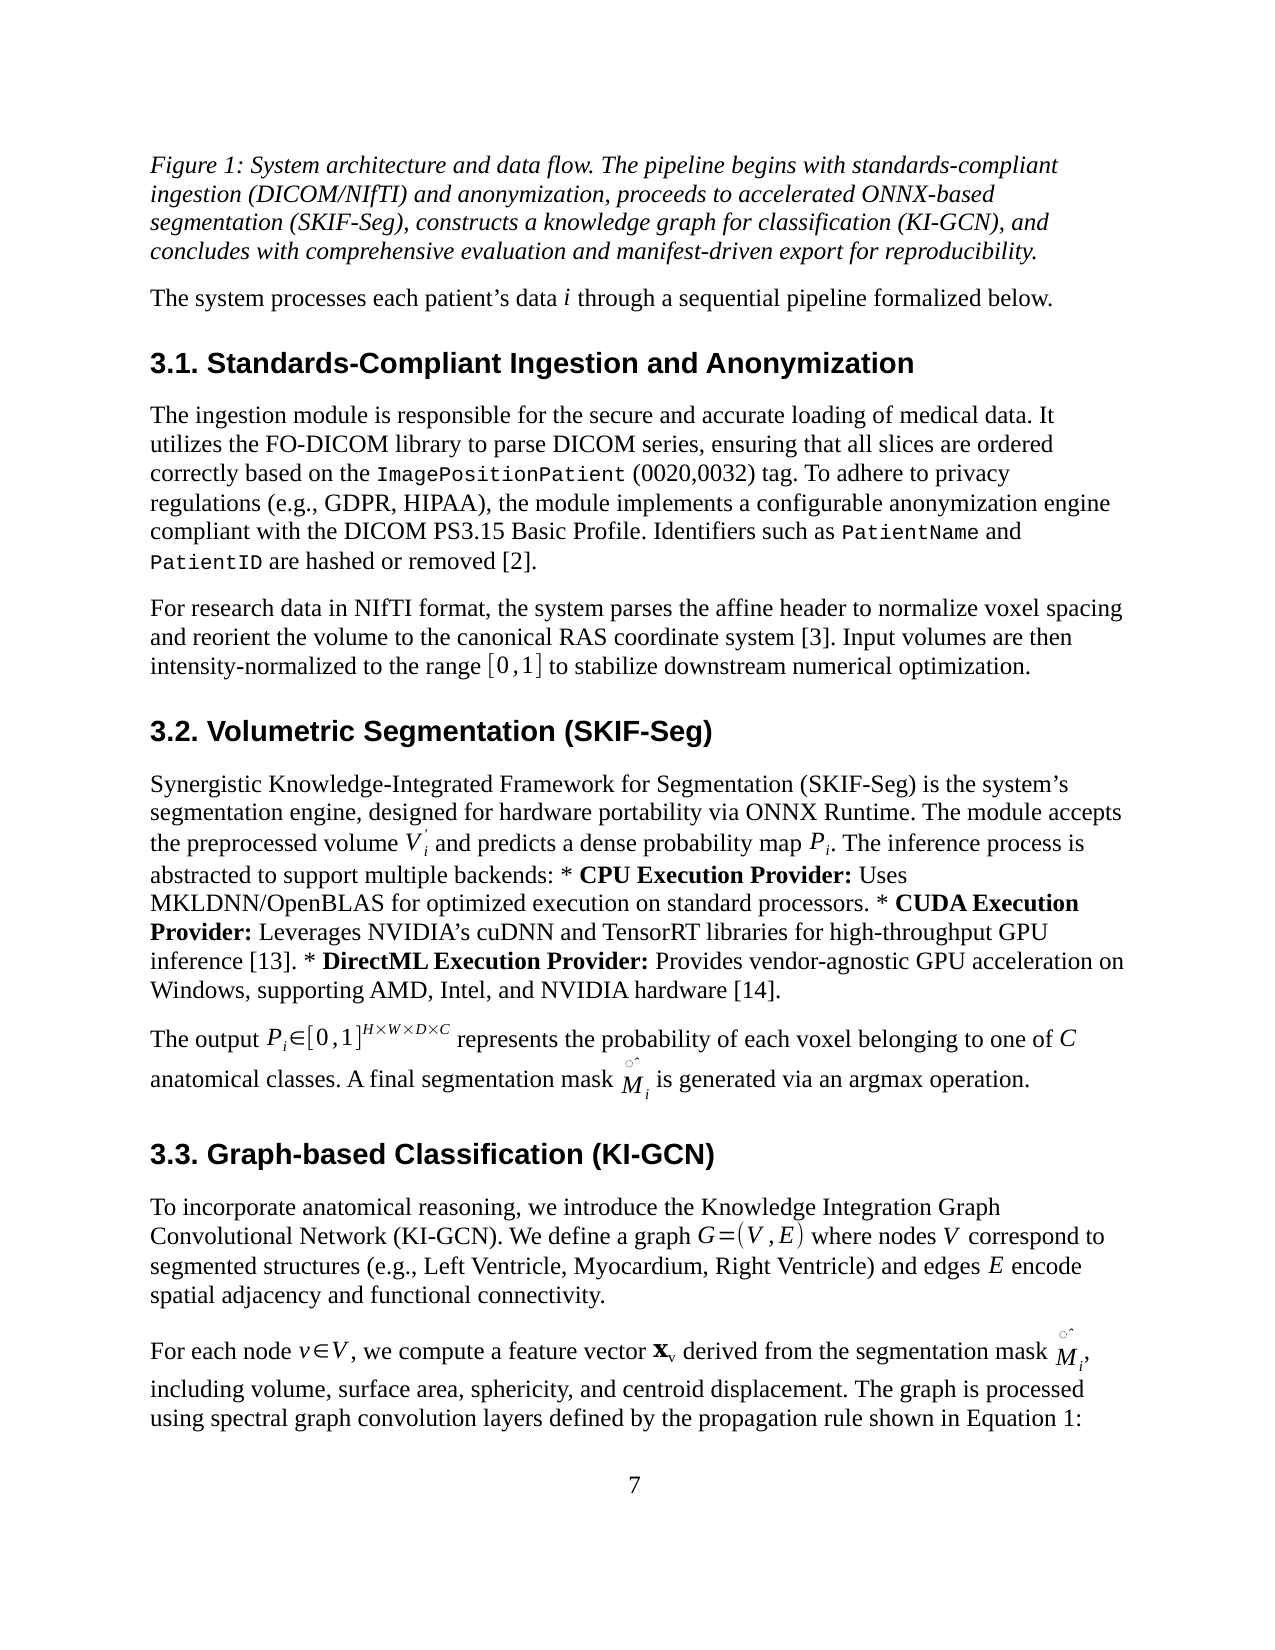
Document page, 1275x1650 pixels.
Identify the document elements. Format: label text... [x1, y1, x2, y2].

text The system processes each patient’s data through a sequential pipeline formalized below. [150, 283, 1125, 312]
text The ingestion module is responsible for the secure and accurate loading of medical data. It utilizes the FO-DICOM library to parse DICOM series, ensuring that all slices are ordered correctly based on the ImagePositionPatient (0020,0032) tag. To adhere to privacy regulations (e.g., GDPR, HIPAA), the module implements a configurable anonymization engine compliant with the DICOM PS3.15 Basic Profile. Identifiers such as PatientName and PatientID are hashed or removed [2]. [150, 401, 1125, 576]
subtitle 3.2. Volumetric Segmentation (SKIF-Seg) [150, 714, 1125, 747]
text For research data in NIfTI format, the system parses the affine header to normalize voxel spacing and reorient the volume to the canonical RAS coordinate system [3]. Input volumes are then intensity-normalized to the range to stabilize downstream numerical optimization. [150, 593, 1125, 680]
text To incorporate anatomical reasoning, we introduce the Knowledge Integration Graph Convolutional Network (KI-GCN). We define a graph where nodes correspond to segmented structures (e.g., Left Ventricle, Myocardium, Right Ventricle) and edges encode spatial adjacency and functional connectivity. [150, 1192, 1125, 1308]
text Figure 1: System architecture and data flow. The pipeline begins with standards-compliant ingestion (DICOM/NIfTI) and anonymization, proceeds to accelerated ONNX-based segmentation (SKIF-Seg), constructs a knowledge graph for classification (KI-GCN), and concludes with comprehensive evaluation and manifest-driven export for reproducibility. [150, 150, 1125, 265]
subtitle 3.3. Graph-based Classification (KI-GCN) [150, 1137, 1125, 1171]
subtitle 3.1. Standards-Compliant Ingestion and Anonymization [150, 346, 1125, 379]
text For each node , we compute a feature vector derived from the segmentation mask , including volume, surface area, sphericity, and centroid displacement. The graph is processed using spectral graph convolution layers defined by the propagation rule shown in Equation 1: [150, 1326, 1125, 1432]
text Synergistic Knowledge-Integrated Framework for Segmentation (SKIF-Seg) is the system’s segmentation engine, designed for hardware portability via ONNX Runtime. The module accepts the preprocessed volume and predicts a dense probability map . The inference process is abstracted to support multiple backends: * CPU Execution Provider: Uses MKLDNN/OpenBLAS for optimized execution on standard processors. * CUDA Execution Provider: Leverages NVIDIA’s cuDNN and TensorRT libraries for high-throughput GPU inference [13]. * DirectML Execution Provider: Provides vendor-agnostic GPU acceleration on Windows, supporting AMD, Intel, and NVIDIA hardware [14]. [150, 769, 1125, 1003]
text The output represents the probability of each voxel belonging to one of anatomical classes. A final segmentation mask is generated via an argmax operation. [150, 1021, 1125, 1103]
